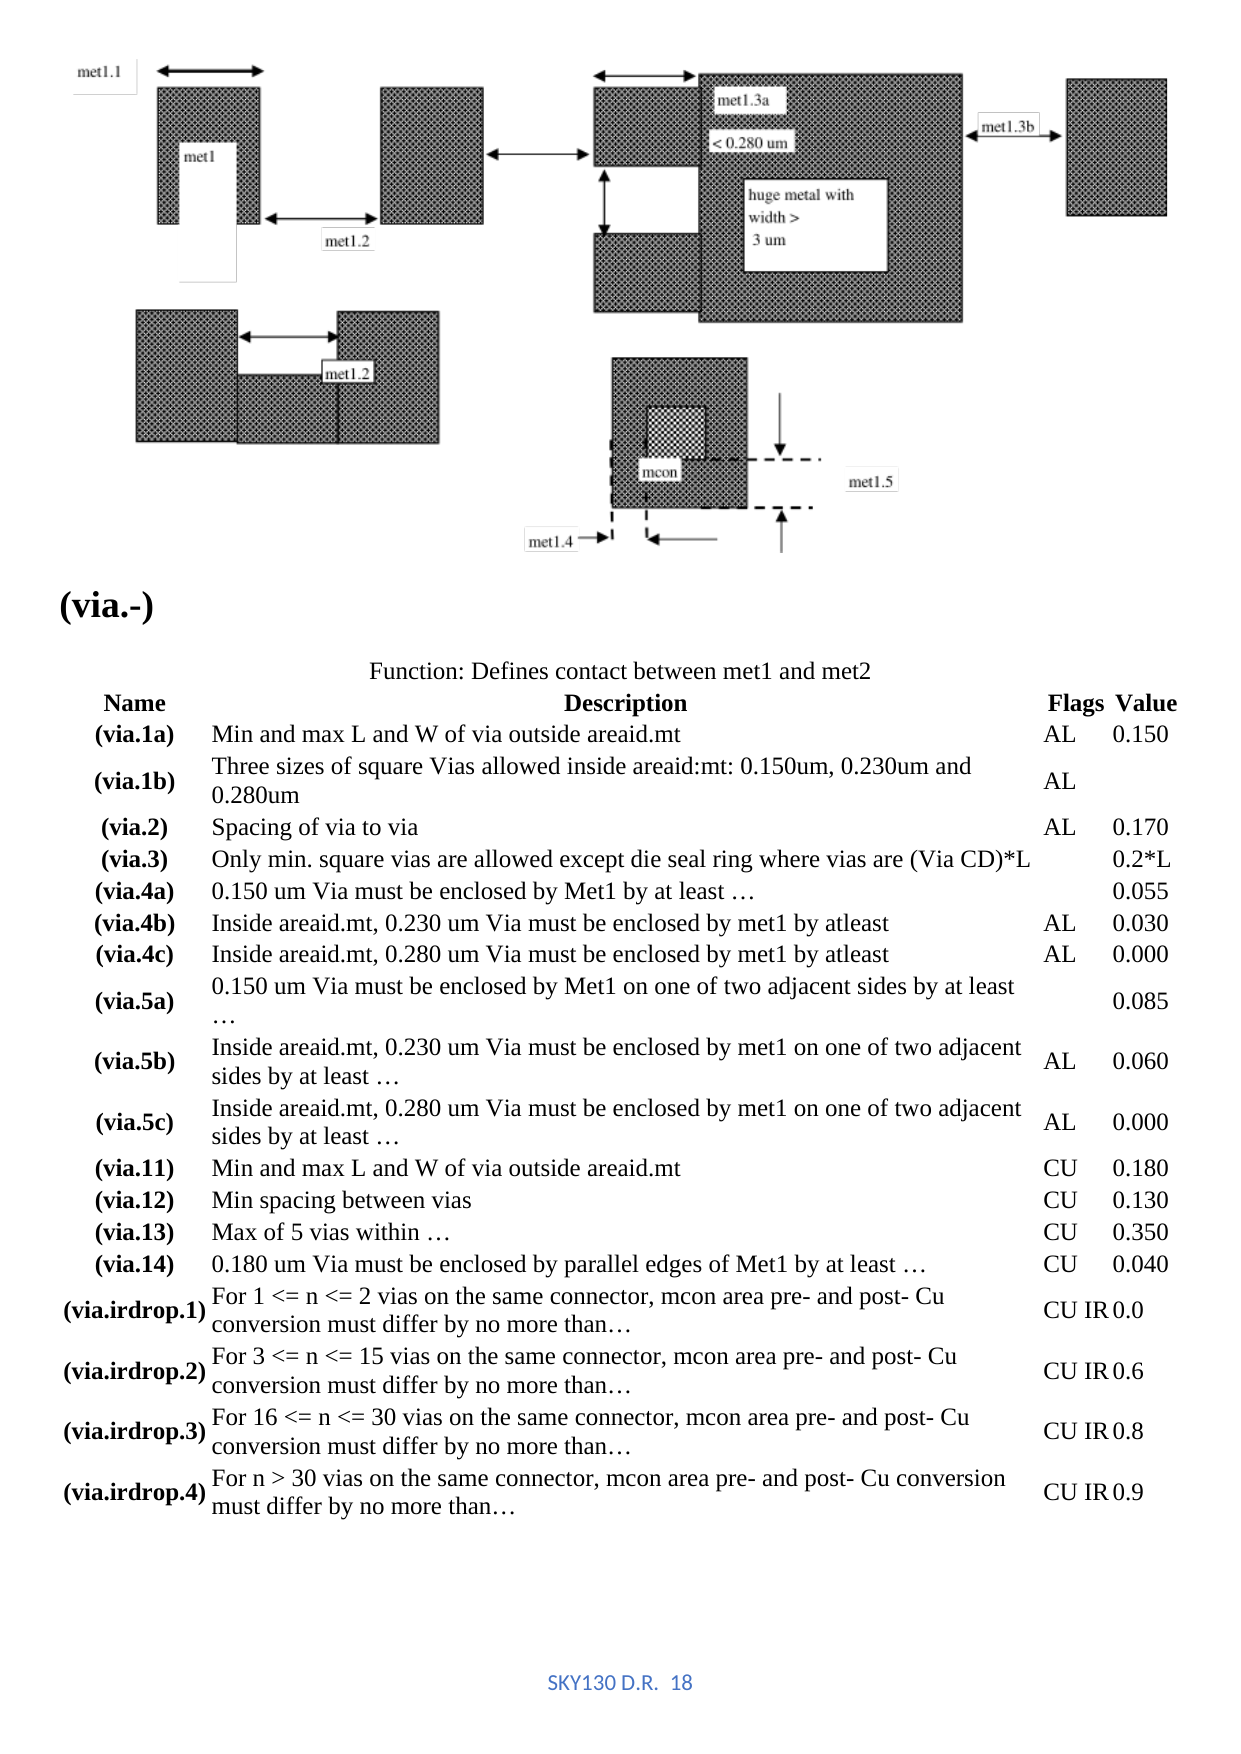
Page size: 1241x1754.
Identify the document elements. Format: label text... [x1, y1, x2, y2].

table_cell 0.6 [1111, 1340, 1181, 1401]
table_cell (via.irdrop.2) [59, 1340, 210, 1401]
table_cell AL [1042, 938, 1111, 970]
table_cell Name [59, 686, 210, 718]
table_cell 0.170 [1111, 811, 1181, 842]
picture [73, 59, 1168, 553]
table_cell (via.1a) [59, 718, 210, 750]
table_header Function: Defines contact between met1 and met2 [59, 654, 1181, 686]
table_cell (via.12) [59, 1184, 210, 1216]
table_cell (via.4c) [59, 938, 210, 970]
table_cell Flags [1042, 686, 1111, 718]
table_cell Min spacing between vias [210, 1184, 1042, 1216]
table_cell 0.8 [1111, 1401, 1181, 1461]
table_cell CU [1042, 1216, 1111, 1247]
table_cell (via.5b) [59, 1031, 210, 1091]
table_cell (via.1b) [59, 750, 210, 811]
table_cell Inside areaid.mt, 0.230 um Via must be enclosed by met1 on one of two adjacent sides by at least … [210, 1031, 1042, 1091]
table_cell (via.4b) [59, 906, 210, 938]
table_cell AL [1042, 718, 1111, 750]
table_cell 0.150 um Via must be enclosed by Met1 on one of two adjacent sides by at least … [210, 970, 1042, 1031]
table_cell 0.130 [1111, 1184, 1181, 1216]
table_cell 0.040 [1111, 1248, 1181, 1279]
table_cell CU [1042, 1152, 1111, 1184]
table_cell Inside areaid.mt, 0.230 um Via must be enclosed by met1 by atleast [210, 906, 1042, 938]
table_cell For 1 <= n <= 2 vias on the same connector, mcon area pre- and post- Cu conversion must differ by no more than… [210, 1279, 1042, 1340]
table_cell [1111, 750, 1181, 811]
table_cell (via.5a) [59, 970, 210, 1031]
table_cell (via.irdrop.3) [59, 1401, 210, 1461]
table_cell Min and max L and W of via outside areaid.mt [210, 718, 1042, 750]
table_cell 0.2*L [1111, 843, 1181, 874]
table_cell Max of 5 vias within … [210, 1216, 1042, 1247]
table_cell 0.030 [1111, 906, 1181, 938]
table_cell AL [1042, 1031, 1111, 1091]
table_cell (via.irdrop.1) [59, 1279, 210, 1340]
table_cell 0.180 [1111, 1152, 1181, 1184]
table_cell For 3 <= n <= 15 vias on the same connector, mcon area pre- and post- Cu conversion must differ by no more than… [210, 1340, 1042, 1401]
table_cell [1042, 970, 1111, 1031]
table_cell Description [210, 686, 1042, 718]
table_cell CU [1042, 1248, 1111, 1279]
table_cell CU IR [1042, 1461, 1111, 1522]
table_cell CU IR [1042, 1340, 1111, 1401]
table_cell 0.055 [1111, 874, 1181, 906]
table_cell Min and max L and W of via outside areaid.mt [210, 1152, 1042, 1184]
table_cell Inside areaid.mt, 0.280 um Via must be enclosed by met1 on one of two adjacent sides by at least … [210, 1091, 1042, 1152]
table_cell For n > 30 vias on the same connector, mcon area pre- and post- Cu conversion must differ by no more than… [210, 1461, 1042, 1522]
table_cell (via.11) [59, 1152, 210, 1184]
table_cell 0.150 um Via must be enclosed by Met1 by at least … [210, 874, 1042, 906]
table_cell (via.5c) [59, 1091, 210, 1152]
table_cell AL [1042, 906, 1111, 938]
table_cell AL [1042, 1091, 1111, 1152]
table_cell (via.2) [59, 811, 210, 842]
table_cell Three sizes of square Vias allowed inside areaid:mt: 0.150um, 0.230um and 0.280um [210, 750, 1042, 811]
table_cell (via.4a) [59, 874, 210, 906]
table_cell Spacing of via to via [210, 811, 1042, 842]
table_cell CU IR [1042, 1279, 1111, 1340]
table_cell 0.000 [1111, 938, 1181, 970]
table_cell 0.085 [1111, 970, 1181, 1031]
table_cell 0.060 [1111, 1031, 1181, 1091]
table_cell 0.180 um Via must be enclosed by parallel edges of Met1 by at least … [210, 1248, 1042, 1279]
table_cell 0.0 [1111, 1279, 1181, 1340]
table_cell 0.9 [1111, 1461, 1181, 1522]
table_cell [1042, 843, 1111, 874]
table_cell AL [1042, 750, 1111, 811]
table_cell (via.13) [59, 1216, 210, 1247]
table_cell CU IR [1042, 1401, 1111, 1461]
table_cell [1042, 874, 1111, 906]
table_cell For 16 <= n <= 30 vias on the same connector, mcon area pre- and post- Cu conversion must differ by no more than… [210, 1401, 1042, 1461]
table_cell (via.irdrop.4) [59, 1461, 210, 1522]
table_cell (via.14) [59, 1248, 210, 1279]
table_cell Inside areaid.mt, 0.280 um Via must be enclosed by met1 by atleast [210, 938, 1042, 970]
table_cell 0.000 [1111, 1091, 1181, 1152]
subtitle (via.-) [59, 582, 1181, 625]
table_cell Value [1111, 686, 1181, 718]
table_cell Only min. square vias are allowed except die seal ring where vias are (Via CD)*L [210, 843, 1042, 874]
table_cell CU [1042, 1184, 1111, 1216]
table_cell 0.150 [1111, 718, 1181, 750]
table_cell (via.3) [59, 843, 210, 874]
table_cell AL [1042, 811, 1111, 842]
table_cell 0.350 [1111, 1216, 1181, 1247]
